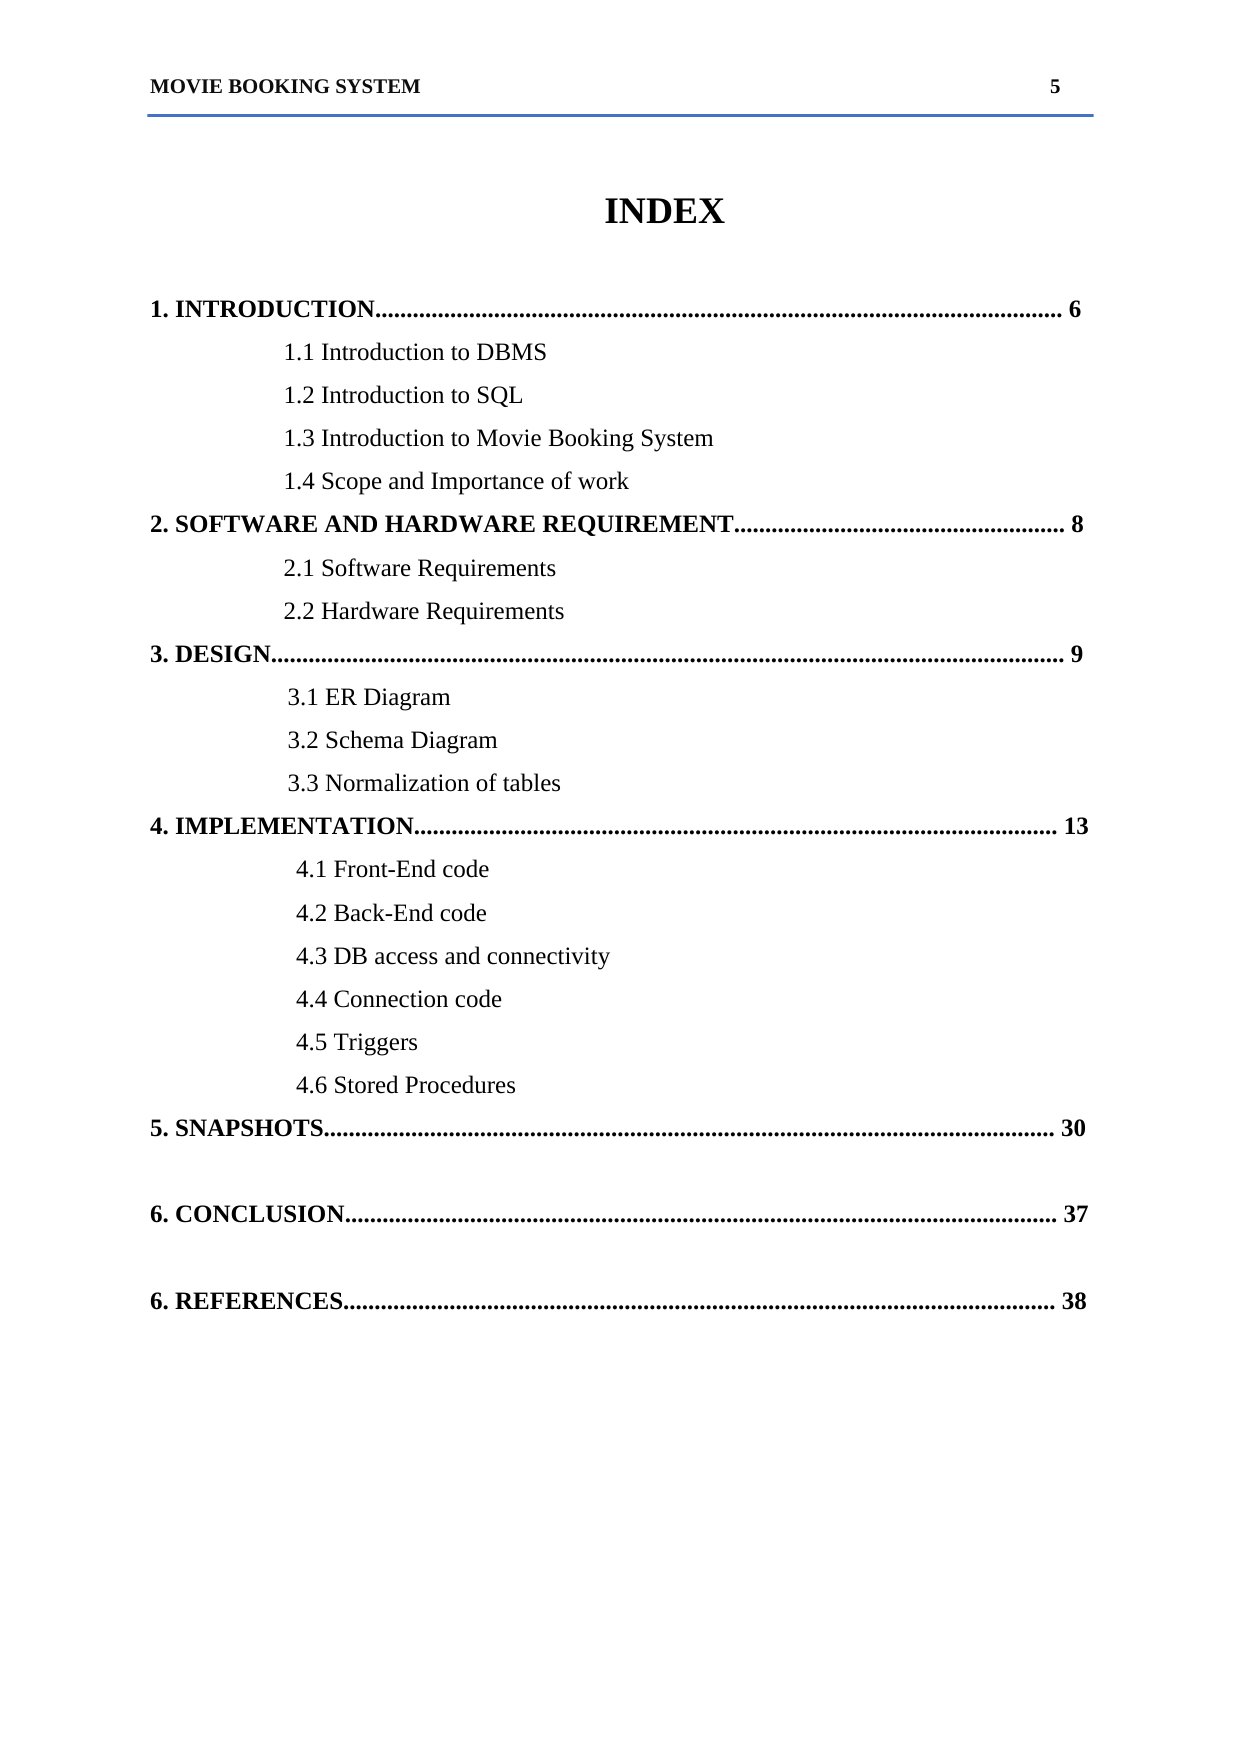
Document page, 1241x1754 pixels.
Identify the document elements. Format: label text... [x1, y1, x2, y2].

text 5. SNAPSHOTS..................................................................................................................... 30 [150, 1113, 1090, 1142]
text 3.2 Schema Diagram [150, 725, 1090, 754]
text 3.3 Normalization of tables [150, 768, 1090, 797]
text 2.1 Software Requirements [150, 553, 1090, 581]
text 4.5 Triggers [150, 1027, 1090, 1056]
text 4. IMPLEMENTATION....................................................................................................... 13 [150, 811, 1090, 840]
text 4.6 Stored Procedures [150, 1070, 1090, 1099]
text 4.2 Back-End code [150, 898, 1090, 926]
text 1.1 Introduction to DBMS [150, 337, 1090, 366]
text 6. REFERENCES.................................................................................................................. 38 [150, 1286, 1090, 1314]
text 6. CONCLUSION.................................................................................................................. 37 [150, 1199, 1090, 1228]
text 4.4 Connection code [150, 984, 1090, 1013]
text 3.1 ER Diagram [150, 682, 1090, 711]
text 4.1 Front-End code [150, 854, 1090, 883]
text 4.3 DB access and connectivity [150, 941, 1090, 969]
text 1. INTRODUCTION.............................................................................................................. 6 [150, 294, 1090, 323]
text 3. DESIGN............................................................................................................................... 9 [150, 639, 1090, 668]
text 2.2 Hardware Requirements [150, 596, 1090, 624]
text 1.2 Introduction to SQL [150, 380, 1090, 409]
text INDEX [604, 188, 1090, 232]
text 1.4 Scope and Importance of work [150, 466, 1090, 495]
text 1.3 Introduction to Movie Booking System [150, 423, 1090, 452]
text 2. SOFTWARE AND HARDWARE REQUIREMENT..................................................... 8 [150, 509, 1090, 538]
